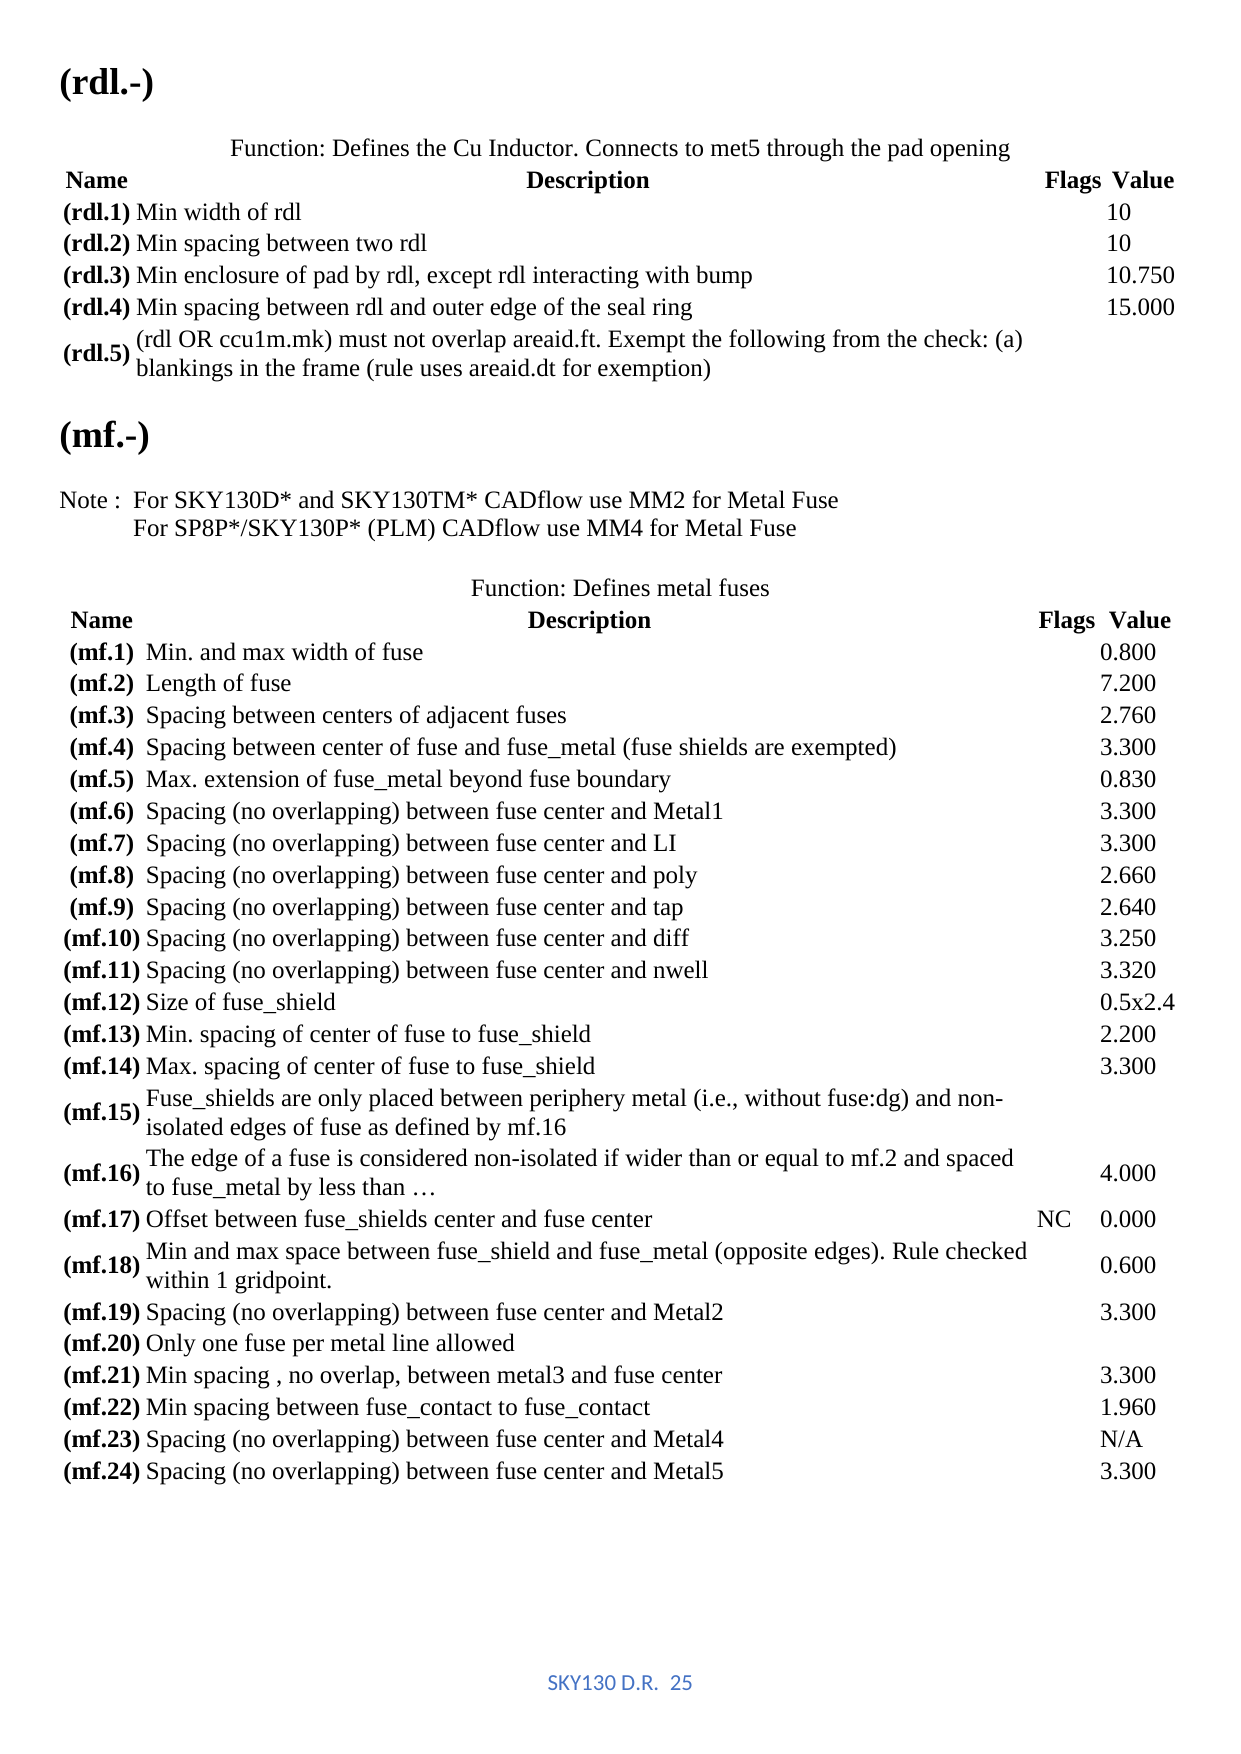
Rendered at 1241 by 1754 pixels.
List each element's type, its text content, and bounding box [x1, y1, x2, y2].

table_cell Min. and max width of fuse [144, 635, 1035, 667]
table_cell (mf.1) [59, 635, 144, 667]
table_cell [1035, 1455, 1098, 1486]
table_cell (mf.18) [59, 1235, 144, 1295]
table_cell 2.200 [1098, 1018, 1181, 1049]
table_cell 15.000 [1105, 291, 1181, 323]
table_cell (rdl.4) [59, 291, 134, 323]
table_cell (mf.17) [59, 1203, 144, 1234]
table_cell (mf.7) [59, 826, 144, 858]
table_cell (mf.20) [59, 1327, 144, 1359]
table_cell Flags [1041, 163, 1104, 195]
table_cell [1035, 1327, 1098, 1359]
table_cell [1035, 1142, 1098, 1203]
table_cell Value [1105, 163, 1181, 195]
table_cell (mf.23) [59, 1423, 144, 1454]
table_cell (mf.22) [59, 1391, 144, 1423]
table_cell (mf.10) [59, 922, 144, 954]
table_cell 2.660 [1098, 858, 1181, 890]
table_cell 10.750 [1105, 259, 1181, 291]
table_cell 3.300 [1098, 1359, 1181, 1391]
table_cell 3.320 [1098, 954, 1181, 986]
table_cell 0.5x2.4 [1098, 986, 1181, 1018]
table_cell N/A [1098, 1423, 1181, 1454]
table_cell Offset between fuse_shields center and fuse center [144, 1203, 1035, 1234]
table_cell [1035, 699, 1098, 731]
subtitle (mf.-) [59, 412, 1181, 456]
table_cell [1035, 763, 1098, 794]
table_cell Min width of rdl [134, 195, 1041, 227]
table_cell (mf.16) [59, 1142, 144, 1203]
table_cell Min spacing between rdl and outer edge of the seal ring [134, 291, 1041, 323]
table_cell (rdl OR ccu1m.mk) must not overlap areaid.ft. Exempt the following from the check: (a) blankings in the frame (rule uses areaid.dt for exemption) [134, 323, 1041, 383]
table_cell [1035, 954, 1098, 986]
table_cell Spacing (no overlapping) between fuse center and Metal2 [144, 1295, 1035, 1327]
table_cell Description [144, 603, 1035, 635]
table_cell 0.830 [1098, 763, 1181, 794]
table_cell 0.800 [1098, 635, 1181, 667]
table_cell [1041, 227, 1104, 259]
table_cell Name [59, 163, 134, 195]
table_cell 1.960 [1098, 1391, 1181, 1423]
table_cell Min. spacing of center of fuse to fuse_shield [144, 1018, 1035, 1049]
table_cell (mf.13) [59, 1018, 144, 1049]
table_cell [1035, 1295, 1098, 1327]
table_cell [1035, 635, 1098, 667]
table_cell (mf.4) [59, 731, 144, 763]
table_cell 3.300 [1098, 1295, 1181, 1327]
table_cell [1041, 195, 1104, 227]
table_cell [1098, 1327, 1181, 1359]
table_cell [1035, 1359, 1098, 1391]
table_cell Spacing (no overlapping) between fuse center and Metal4 [144, 1423, 1035, 1454]
table_cell 2.760 [1098, 699, 1181, 731]
table_cell (mf.5) [59, 763, 144, 794]
table_header Function: Defines metal fuses [59, 571, 1181, 603]
table_cell 3.250 [1098, 922, 1181, 954]
table_cell (mf.2) [59, 667, 144, 699]
table_cell (mf.21) [59, 1359, 144, 1391]
table_cell Min and max space between fuse_shield and fuse_metal (opposite edges). Rule checked within 1 gridpoint. [144, 1235, 1035, 1295]
table_cell Only one fuse per metal line allowed [144, 1327, 1035, 1359]
table_cell (mf.11) [59, 954, 144, 986]
table_cell Size of fuse_shield [144, 986, 1035, 1018]
table_cell Max. extension of fuse_metal beyond fuse boundary [144, 763, 1035, 794]
table_cell Name [59, 603, 144, 635]
table_cell [1041, 291, 1104, 323]
table_cell 3.300 [1098, 1050, 1181, 1081]
table_cell (mf.19) [59, 1295, 144, 1327]
table_cell Description [134, 163, 1041, 195]
table_cell 3.300 [1098, 826, 1181, 858]
table_cell 2.640 [1098, 890, 1181, 922]
table_cell Min enclosure of pad by rdl, except rdl interacting with bump [134, 259, 1041, 291]
table_cell (mf.6) [59, 795, 144, 826]
table_cell [1035, 1081, 1098, 1142]
table_cell [1035, 667, 1098, 699]
table_cell (mf.8) [59, 858, 144, 890]
table_cell Flags [1035, 603, 1098, 635]
table_cell [1098, 1081, 1181, 1142]
table_cell Spacing (no overlapping) between fuse center and Metal1 [144, 795, 1035, 826]
table_cell (mf.12) [59, 986, 144, 1018]
table_cell NC [1035, 1203, 1098, 1234]
table_cell [1035, 795, 1098, 826]
table_cell Spacing (no overlapping) between fuse center and poly [144, 858, 1035, 890]
table_cell [1035, 1423, 1098, 1454]
table_cell (mf.14) [59, 1050, 144, 1081]
table_cell 3.300 [1098, 731, 1181, 763]
table_cell [1035, 1018, 1098, 1049]
table_cell [1035, 1235, 1098, 1295]
table_cell Min spacing between two rdl [134, 227, 1041, 259]
table_cell Min spacing , no overlap, between metal3 and fuse center [144, 1359, 1035, 1391]
table_cell 4.000 [1098, 1142, 1181, 1203]
table_cell Fuse_shields are only placed between periphery metal (i.e., without fuse:dg) and non-isolated edges of fuse as defined by mf.16 [144, 1081, 1035, 1142]
table_header Function: Defines the Cu Inductor. Connects to met5 through the pad opening [59, 131, 1181, 163]
table_cell 3.300 [1098, 1455, 1181, 1486]
table_cell Max. spacing of center of fuse to fuse_shield [144, 1050, 1035, 1081]
table_cell (mf.15) [59, 1081, 144, 1142]
table_cell Spacing (no overlapping) between fuse center and tap [144, 890, 1035, 922]
table_cell [1105, 323, 1181, 383]
table_cell Spacing (no overlapping) between fuse center and Metal5 [144, 1455, 1035, 1486]
table_cell [1035, 890, 1098, 922]
table_cell The edge of a fuse is considered non-isolated if wider than or equal to mf.2 and spaced to fuse_metal by less than … [144, 1142, 1035, 1203]
table_cell (rdl.3) [59, 259, 134, 291]
table_cell Length of fuse [144, 667, 1035, 699]
text Note : For SKY130D* and SKY130TM* CADflow use MM2 for Metal Fuse For SP8P*/SKY130P* (PLM) CADflow use MM4 for Metal Fuse [59, 485, 1181, 542]
table_cell [1035, 1391, 1098, 1423]
table_cell [1035, 1050, 1098, 1081]
table_cell Min spacing between fuse_contact to fuse_contact [144, 1391, 1035, 1423]
table_cell (rdl.1) [59, 195, 134, 227]
table_cell 7.200 [1098, 667, 1181, 699]
table_cell (rdl.2) [59, 227, 134, 259]
table_cell (mf.24) [59, 1455, 144, 1486]
table_cell Spacing (no overlapping) between fuse center and nwell [144, 954, 1035, 986]
subtitle (rdl.-) [59, 59, 1181, 102]
table_cell Spacing (no overlapping) between fuse center and LI [144, 826, 1035, 858]
table_cell 3.300 [1098, 795, 1181, 826]
table_cell Spacing between centers of adjacent fuses [144, 699, 1035, 731]
table_cell [1035, 858, 1098, 890]
table_cell [1035, 826, 1098, 858]
table_cell 0.000 [1098, 1203, 1181, 1234]
table_cell 10 [1105, 195, 1181, 227]
table_cell Spacing (no overlapping) between fuse center and diff [144, 922, 1035, 954]
table_cell [1035, 986, 1098, 1018]
table_cell [1035, 731, 1098, 763]
table_cell [1041, 259, 1104, 291]
table_cell [1035, 922, 1098, 954]
table_cell [1041, 323, 1104, 383]
table_cell (mf.9) [59, 890, 144, 922]
table_cell 10 [1105, 227, 1181, 259]
table_cell Spacing between center of fuse and fuse_metal (fuse shields are exempted) [144, 731, 1035, 763]
table_cell 0.600 [1098, 1235, 1181, 1295]
table_cell (mf.3) [59, 699, 144, 731]
table_cell (rdl.5) [59, 323, 134, 383]
table_cell Value [1098, 603, 1181, 635]
